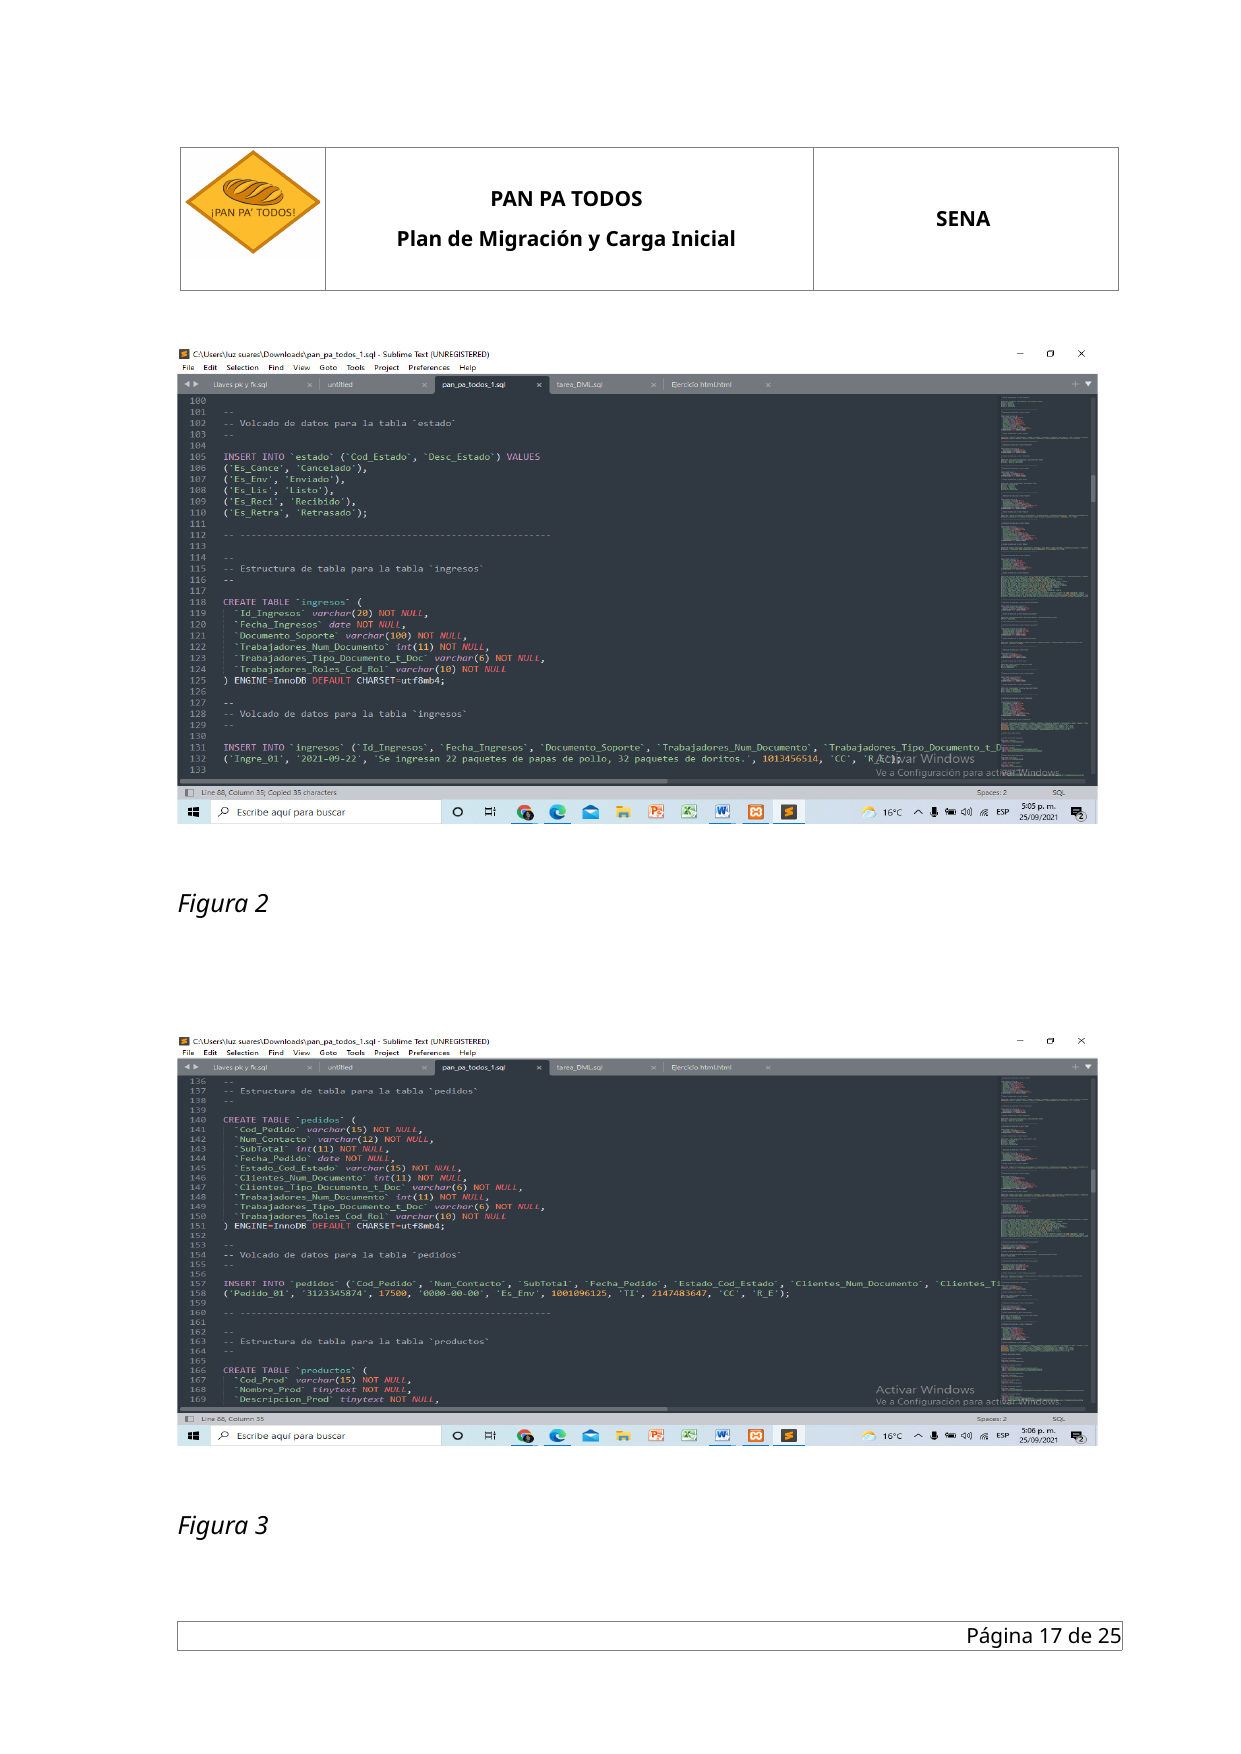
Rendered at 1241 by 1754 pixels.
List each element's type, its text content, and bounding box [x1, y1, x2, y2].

text Figura 2 [177, 886, 1122, 920]
text Figura 3 [177, 1508, 1122, 1542]
